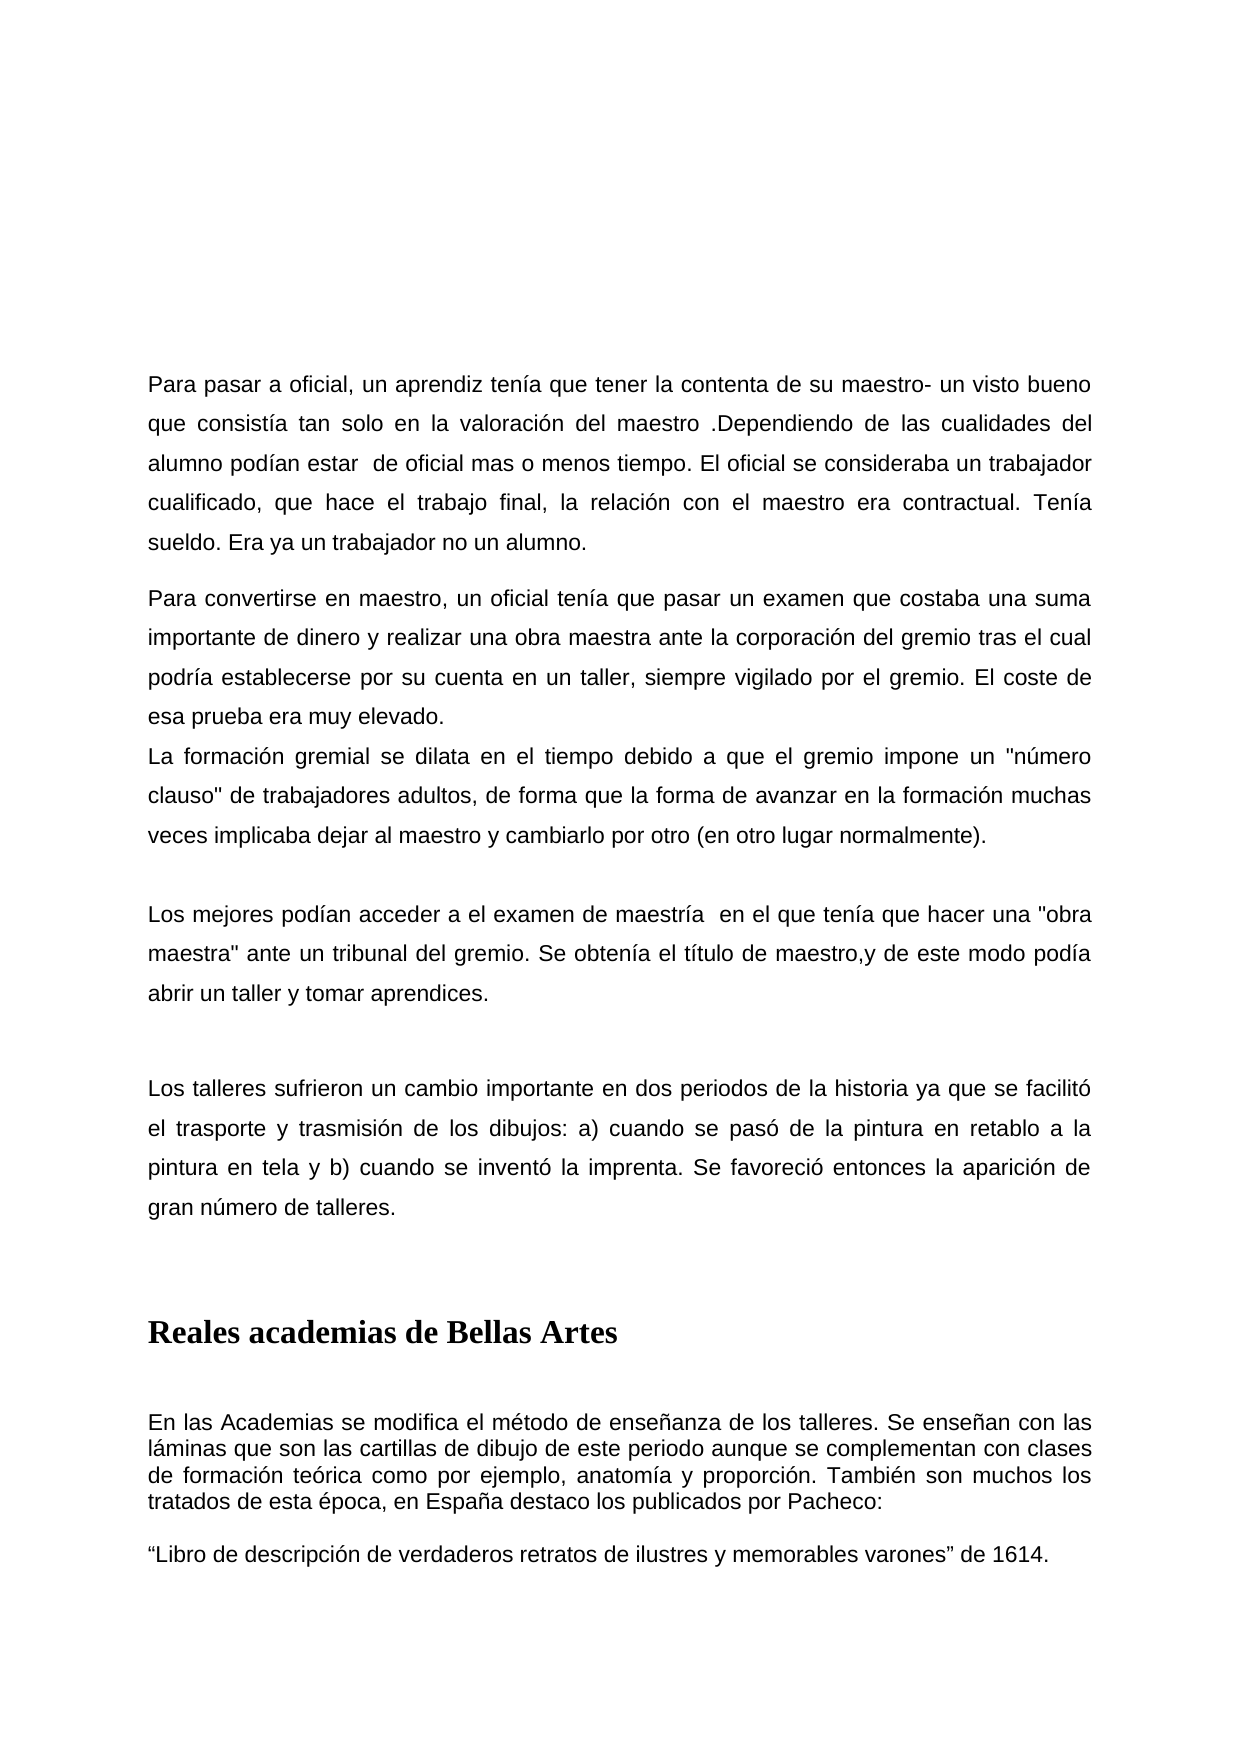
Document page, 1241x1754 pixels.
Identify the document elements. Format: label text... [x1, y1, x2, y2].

text Los mejores podían acceder a el examen de maestría en el que tenía que hacer una "obra maestra" ante un tribunal del gremio. Se obtenía el título de maestro,y de este modo podía abrir un taller y tomar aprendices. [148, 901, 1093, 1006]
text Los talleres sufrieron un cambio importante en dos periodos de la historia ya que se facilitó el trasporte y trasmisión de los dibujos: a) cuando se pasó de la pintura en retablo a la pintura en tela y b) cuando se inventó la imprenta. Se favoreció entonces la aparición de gran número de talleres. [148, 1075, 1093, 1220]
text Para convertirse en maestro, un oficial tenía que pasar un examen que costaba una suma importante de dinero y realizar una obra maestra ante la corporación del gremio tras el cual podría establecerse por su cuenta en un taller, siempre vigilado por el gremio. El coste de esa prueba era muy elevado. [148, 585, 1093, 729]
text “Libro de descripción de verdaderos retratos de ilustres y memorables varones” de 1614. [148, 1541, 1093, 1567]
text En las Academias se modifica el método de enseñanza de los talleres. Se enseñan con las láminas que son las cartillas de dibujo de este periodo aunque se complementan con clases de formación teórica como por ejemplo, anatomía y proporción. También son muchos los tratados de esta época, en España destaco los publicados por Pacheco: [148, 1409, 1093, 1514]
text La formación gremial se dilata en el tiempo debido a que el gremio impone un "número clauso" de trabajadores adultos, de forma que la forma de avanzar en la formación muchas veces implicaba dejar al maestro y cambiarlo por otro (en otro lugar normalmente). [148, 743, 1093, 848]
text Para pasar a oficial, un aprendiz tenía que tener la contenta de su maestro- un visto bueno que consistía tan solo en la valoración del maestro .Dependiendo de las cualidades del alumno podían estar de oficial mas o menos tiempo. El oficial se consideraba un trabajador cualificado, que hace el trabajo final, la relación con el maestro era contractual. Tenía sueldo. Era ya un trabajador no un alumno. [148, 371, 1093, 555]
text Reales academias de Bellas Artes [148, 1312, 1093, 1350]
